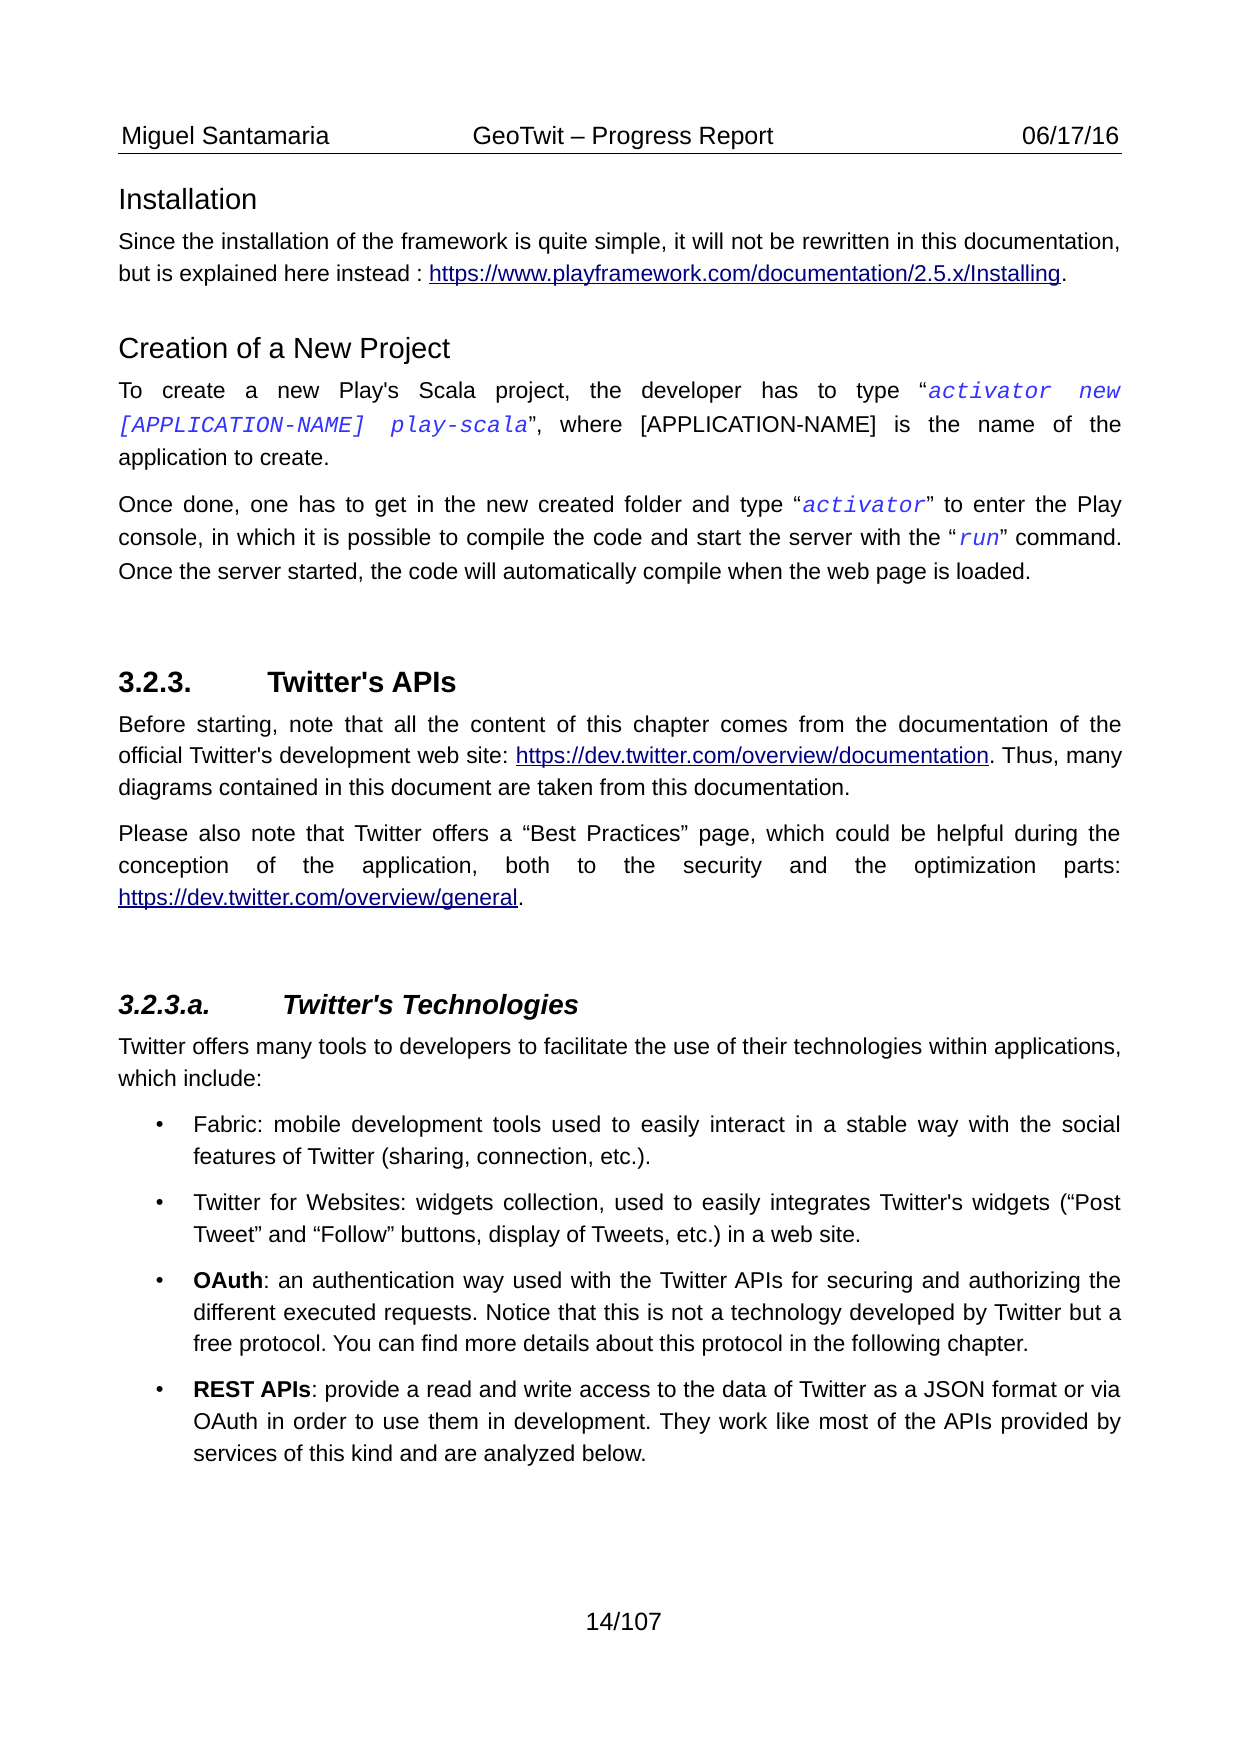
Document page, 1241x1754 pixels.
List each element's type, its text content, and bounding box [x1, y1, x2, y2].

list OAuth: an authentication way used with the Twitter APIs for securing and authorizing the different executed requests. Notice that this is not a technology developed by Twitter but a free protocol. You can find more details about this protocol in the following chapter. [156, 1267, 1122, 1356]
subtitle Creation of a New Project [118, 331, 1122, 365]
list REST APIs: provide a read and write access to the data of Twitter as a JSON format or via OAuth in order to use them in development. They work like most of the APIs provided by services of this kind and are analyzed below. [156, 1376, 1122, 1466]
text Once done, one has to get in the new created folder and type “activator” to enter the Play console, in which it is possible to compile the code and start the server with the “run” command. Once the server started, the code will automatically compile when the web page is loaded. [118, 491, 1122, 584]
subtitle Installation [118, 182, 1122, 216]
text Please also note that Twitter offers a “Best Practices” page, which could be helpful during the conception of the application, both to the security and the optimization parts: https://dev.twitter.com/overview/general. [118, 820, 1122, 910]
text Twitter offers many tools to developers to facilitate the use of their technologies within applications, which include: [118, 1033, 1122, 1091]
list Twitter for Websites: widgets collection, used to easily integrates Twitter's widgets (“Post Tweet” and “Follow” buttons, display of Tweets, etc.) in a web site. [156, 1189, 1122, 1247]
subtitle Twitter's Technologies [118, 989, 1122, 1021]
text To create a new Play's Scala project, the developer has to type “activator new [APPLICATION-NAME] play-scala”, where [APPLICATION-NAME] is the name of the application to create. [118, 377, 1122, 471]
text Before starting, note that all the content of this chapter comes from the documentation of the official Twitter's development web site: https://dev.twitter.com/overview/documentation. Thus, many diagrams contained in this document are taken from this documentation. [118, 711, 1122, 800]
subtitle Twitter's APIs [118, 665, 1122, 698]
list Fabric: mobile development tools used to easily interact in a stable way with the social features of Twitter (sharing, connection, etc.). [156, 1111, 1122, 1169]
text Since the installation of the framework is quite simple, it will not be rewritten in this documentation, but is explained here instead : https://www.playframework.com/documentation/2.5.x/Installing. [118, 228, 1122, 286]
